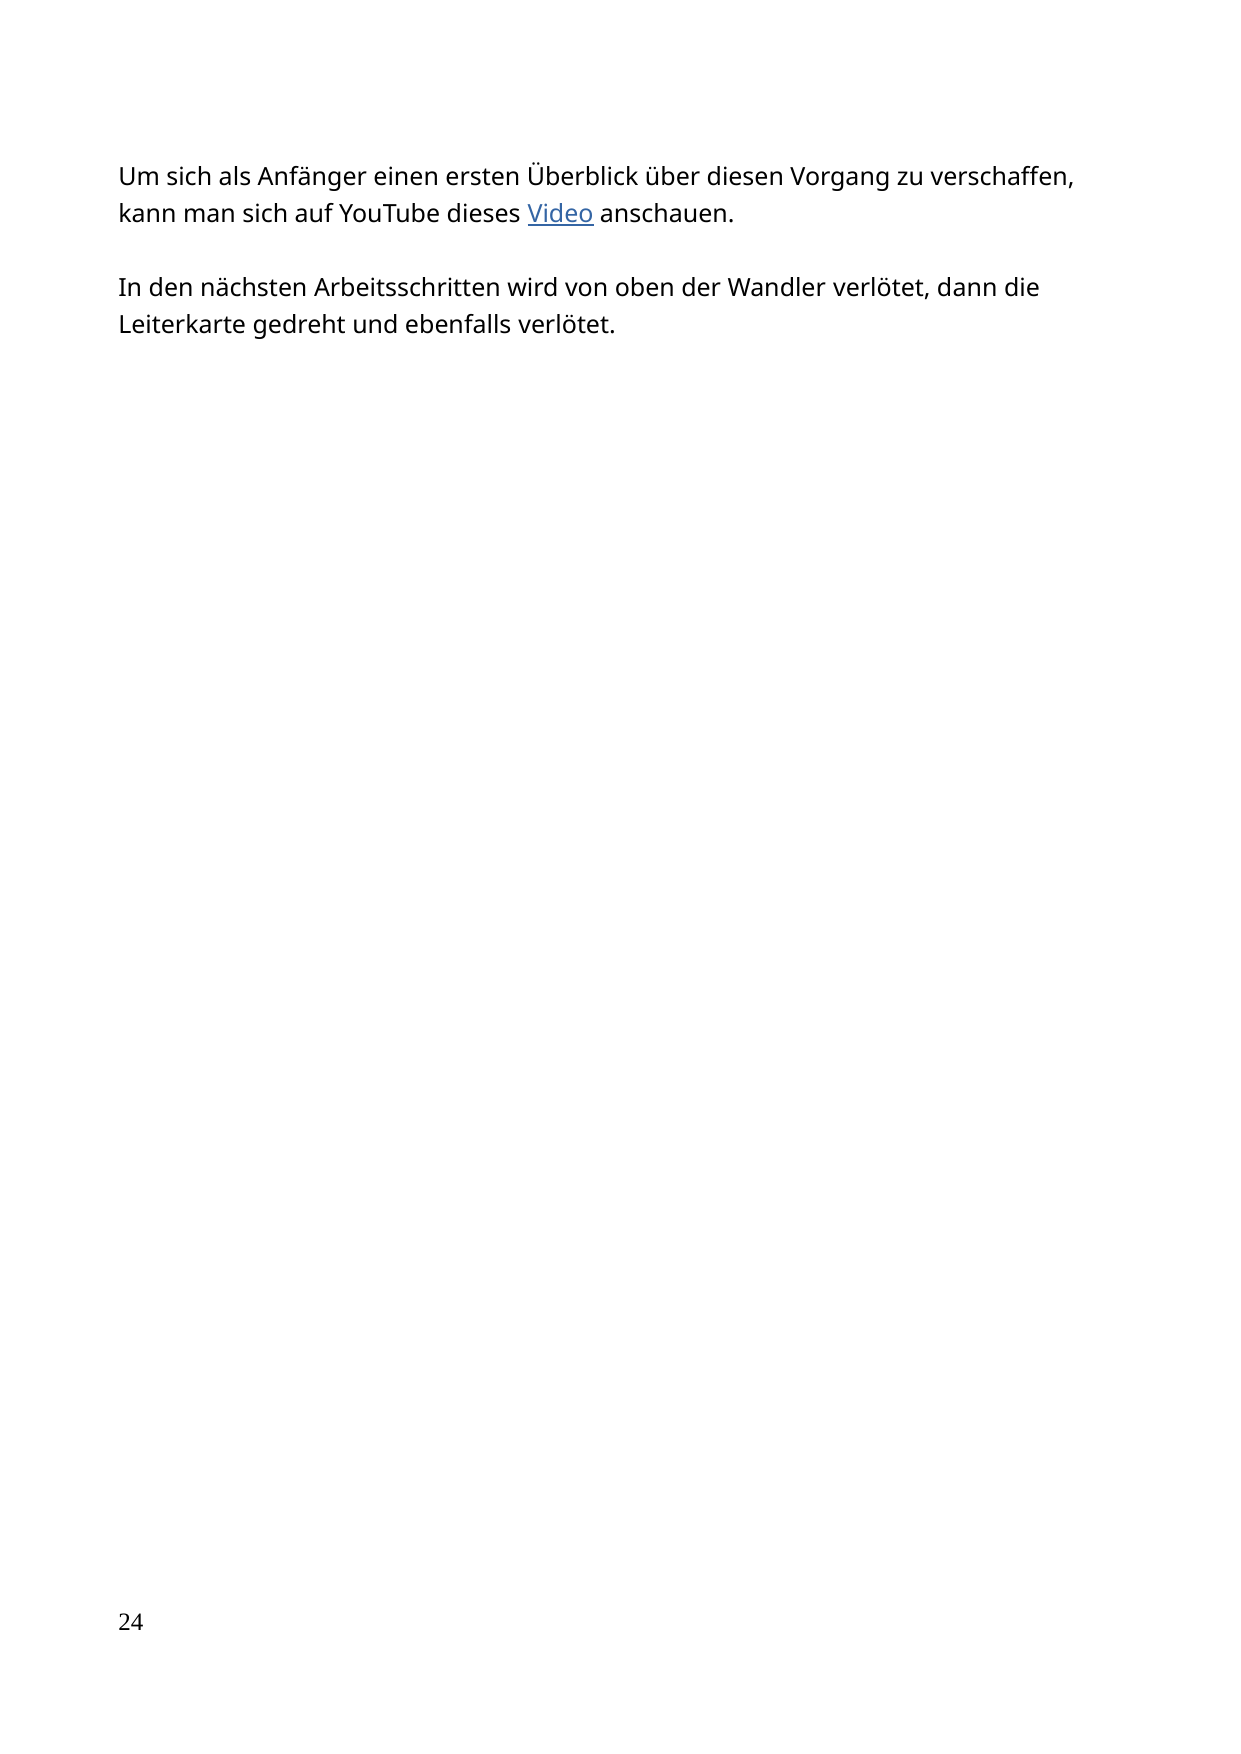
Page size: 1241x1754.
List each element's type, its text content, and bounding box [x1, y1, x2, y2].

text Um sich als Anfänger einen ersten Überblick über diesen Vorgang zu verschaffen, kann man sich auf YouTube dieses Video anschauen. [118, 118, 1122, 267]
text In den nächsten Arbeitsschritten wird von oben der Wandler verlötet, dann die Leiterkarte gedreht und ebenfalls verlötet. [118, 267, 1122, 341]
